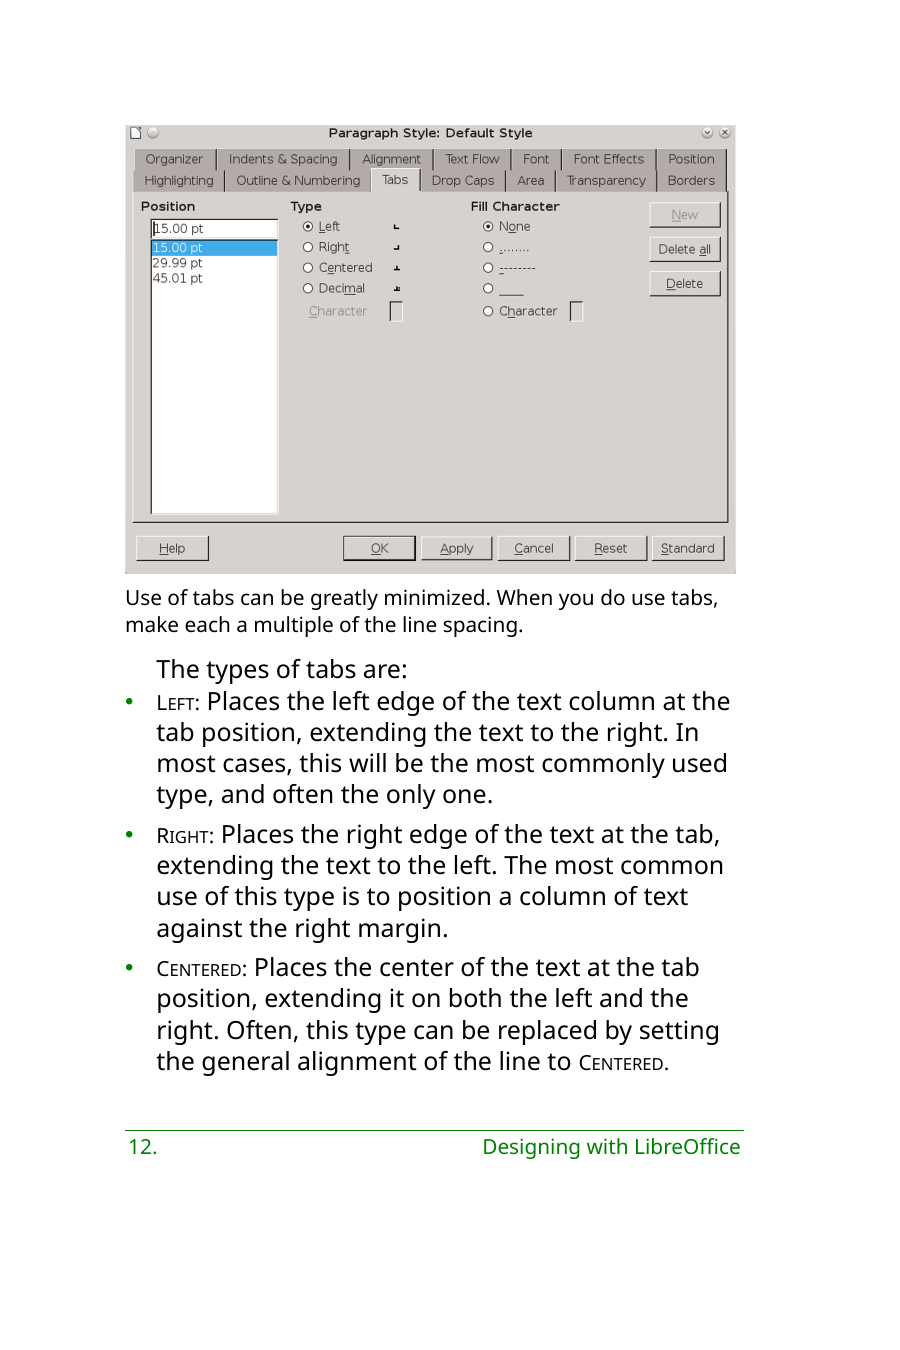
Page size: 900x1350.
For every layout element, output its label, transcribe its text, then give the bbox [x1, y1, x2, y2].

list Right: Places the right edge of the text at the tab, extending the text to the left. The most common use of this type is to position a column of text against the right margin. [125, 818, 744, 943]
list Left: Places the left edge of the text column at the tab position, extending the text to the right. In most cases, this will be the most commonly used type, and often the only one. [125, 685, 744, 810]
table_cell Use of tabs can be greatly minimized. When you do use tabs, make each a multiple of the line spacing. [125, 576, 744, 638]
table_header [125, 125, 744, 576]
list Centered: Places the center of the text at the tab position, extending it on both the left and the right. Often, this type can be replaced by setting the general alignment of the line to Centered. [125, 952, 744, 1077]
picture [125, 125, 736, 574]
text The types of tabs are: [125, 654, 744, 685]
